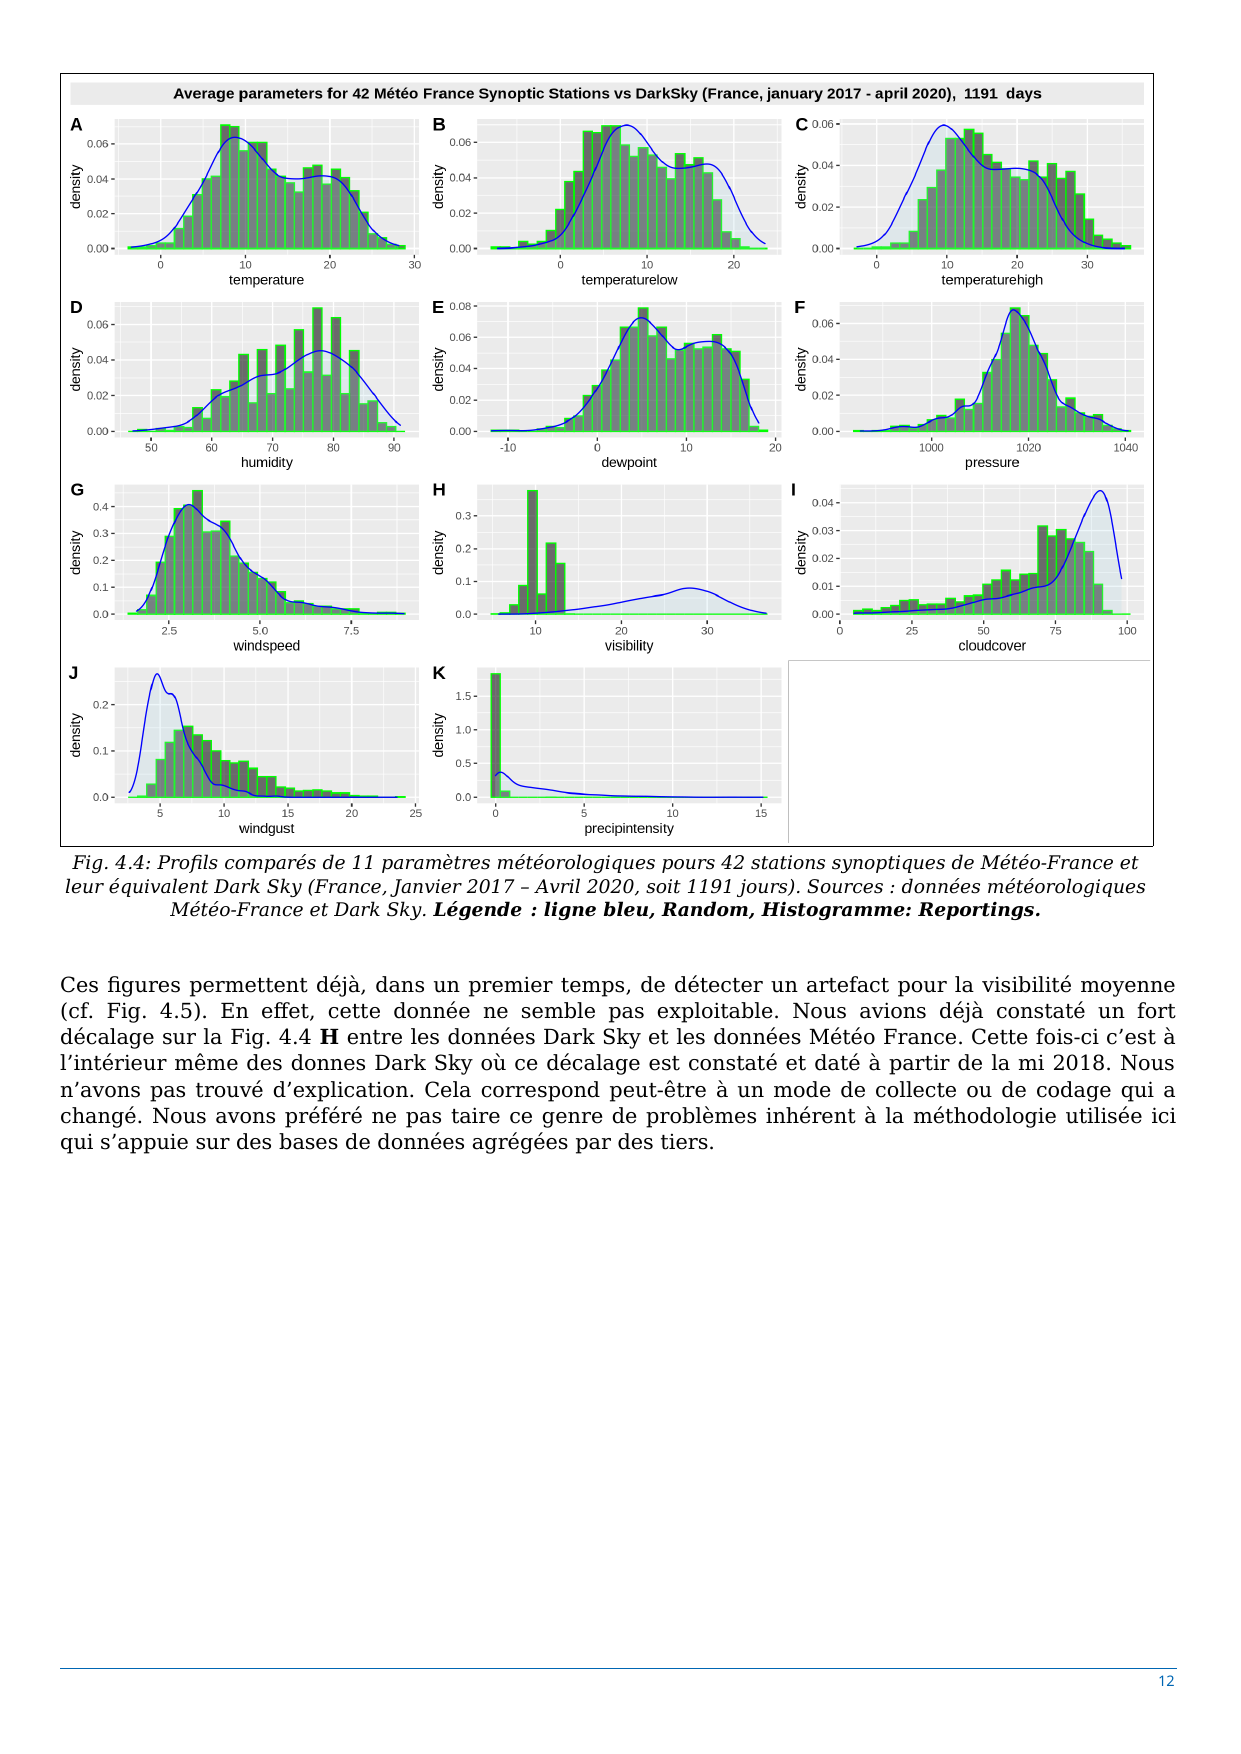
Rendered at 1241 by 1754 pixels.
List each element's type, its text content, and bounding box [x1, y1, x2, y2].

picture [63, 75, 1150, 843]
text Fig. 4.4: Profils comparés de 11 paramètres météorologiques pours 42 stations synoptiques de Météo-France et leur équivalent Dark Sky (France, Janvier 2017 – Avril 2020, soit 1191 jours). Sources : données météorologiques Météo-France et Dark Sky. Légende : ligne bleu, Random, Histogramme: Reportings. [60, 847, 1153, 921]
text Ces figures permettent déjà, dans un premier temps, de détecter un artefact pour la visibilité moyenne (cf. Fig. 4.5). En effet, cette donnée ne semble pas exploitable. Nous avions déjà constaté un fort décalage sur la Fig. 4.4 H entre les données Dark Sky et les données Météo France. Cette fois-ci c’est à l’intérieur même des donnes Dark Sky où ce décalage est constaté et daté à partir de la mi 2018. Nous n’avons pas trouvé d’explication. Cela correspond peut-être à un mode de collecte ou de codage qui a changé. Nous avons préféré ne pas taire ce genre de problèmes inhérent à la méthodologie utilisée ici qui s’appuie sur des bases de données agrégées par des tiers. [60, 973, 1177, 1154]
text [61, 74, 1153, 846]
